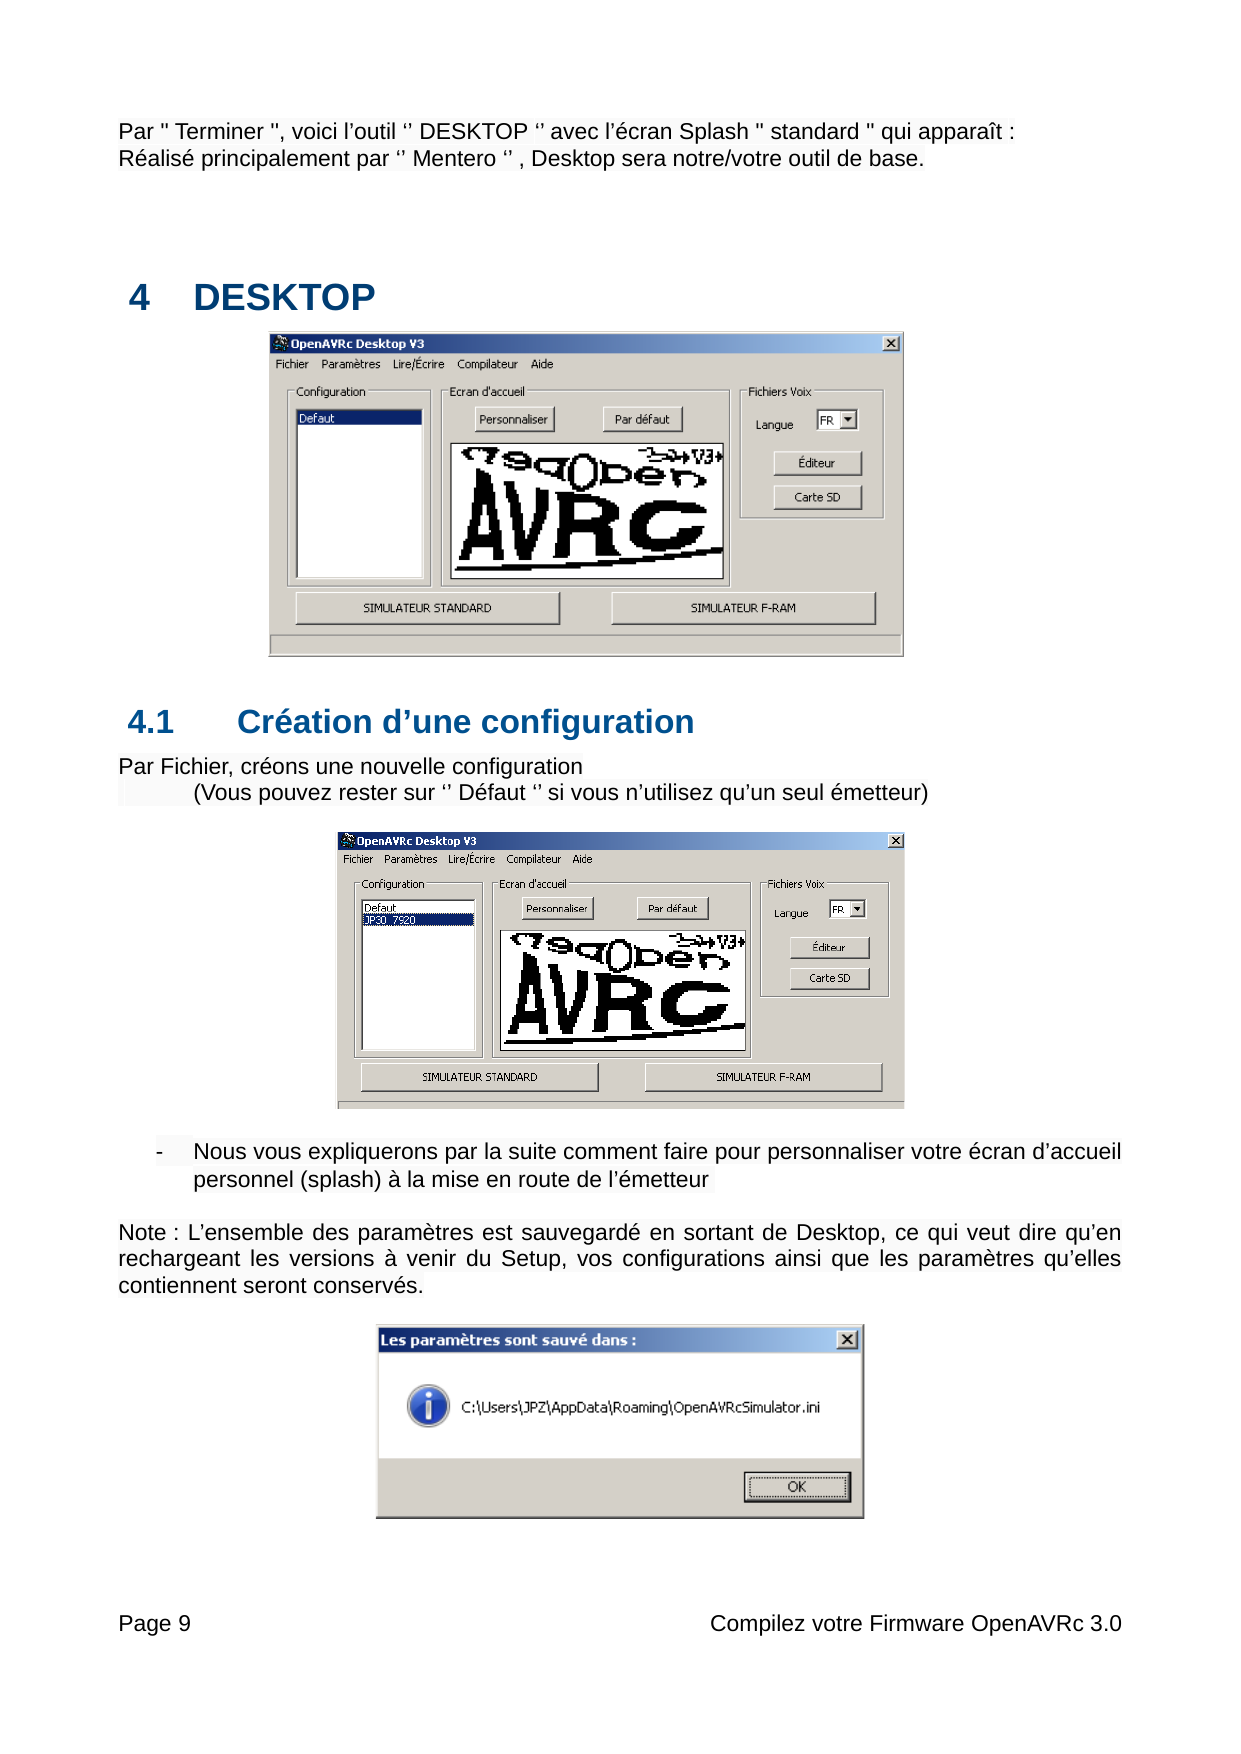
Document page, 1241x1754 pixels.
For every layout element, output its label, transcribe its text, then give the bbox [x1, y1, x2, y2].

picture [375, 1324, 865, 1519]
text Par '' Terminer '', voici l’outil ‘’ DESKTOP ‘’ avec l’écran Splash '' standard '' qui apparaît : [118, 118, 1122, 144]
text (Vous pouvez rester sur ‘’ Défaut ‘’ si vous n’utilisez qu’un seul émetteur) [118, 779, 1122, 806]
text Réalisé principalement par ‘’ Mentero ‘’ , Desktop sera notre/votre outil de base. [118, 144, 1122, 171]
subtitle Création d’une configuration [118, 702, 1122, 741]
text Note : L’ensemble des paramètres est sauvegardé en sortant de Desktop, ce qui veut dire qu’en rechargeant les versions à venir du Setup, vos configurations ainsi que les paramètres qu’elles contiennent seront conservés. [118, 1219, 1122, 1298]
text Par Fichier, créons une nouvelle configuration [118, 753, 1122, 779]
subtitle DESKTOP [118, 275, 1122, 318]
list Nous vous expliquerons par la suite comment faire pour personnaliser votre écran d’accueil personnel (splash) à la mise en route de l’émetteur [156, 1135, 1122, 1193]
